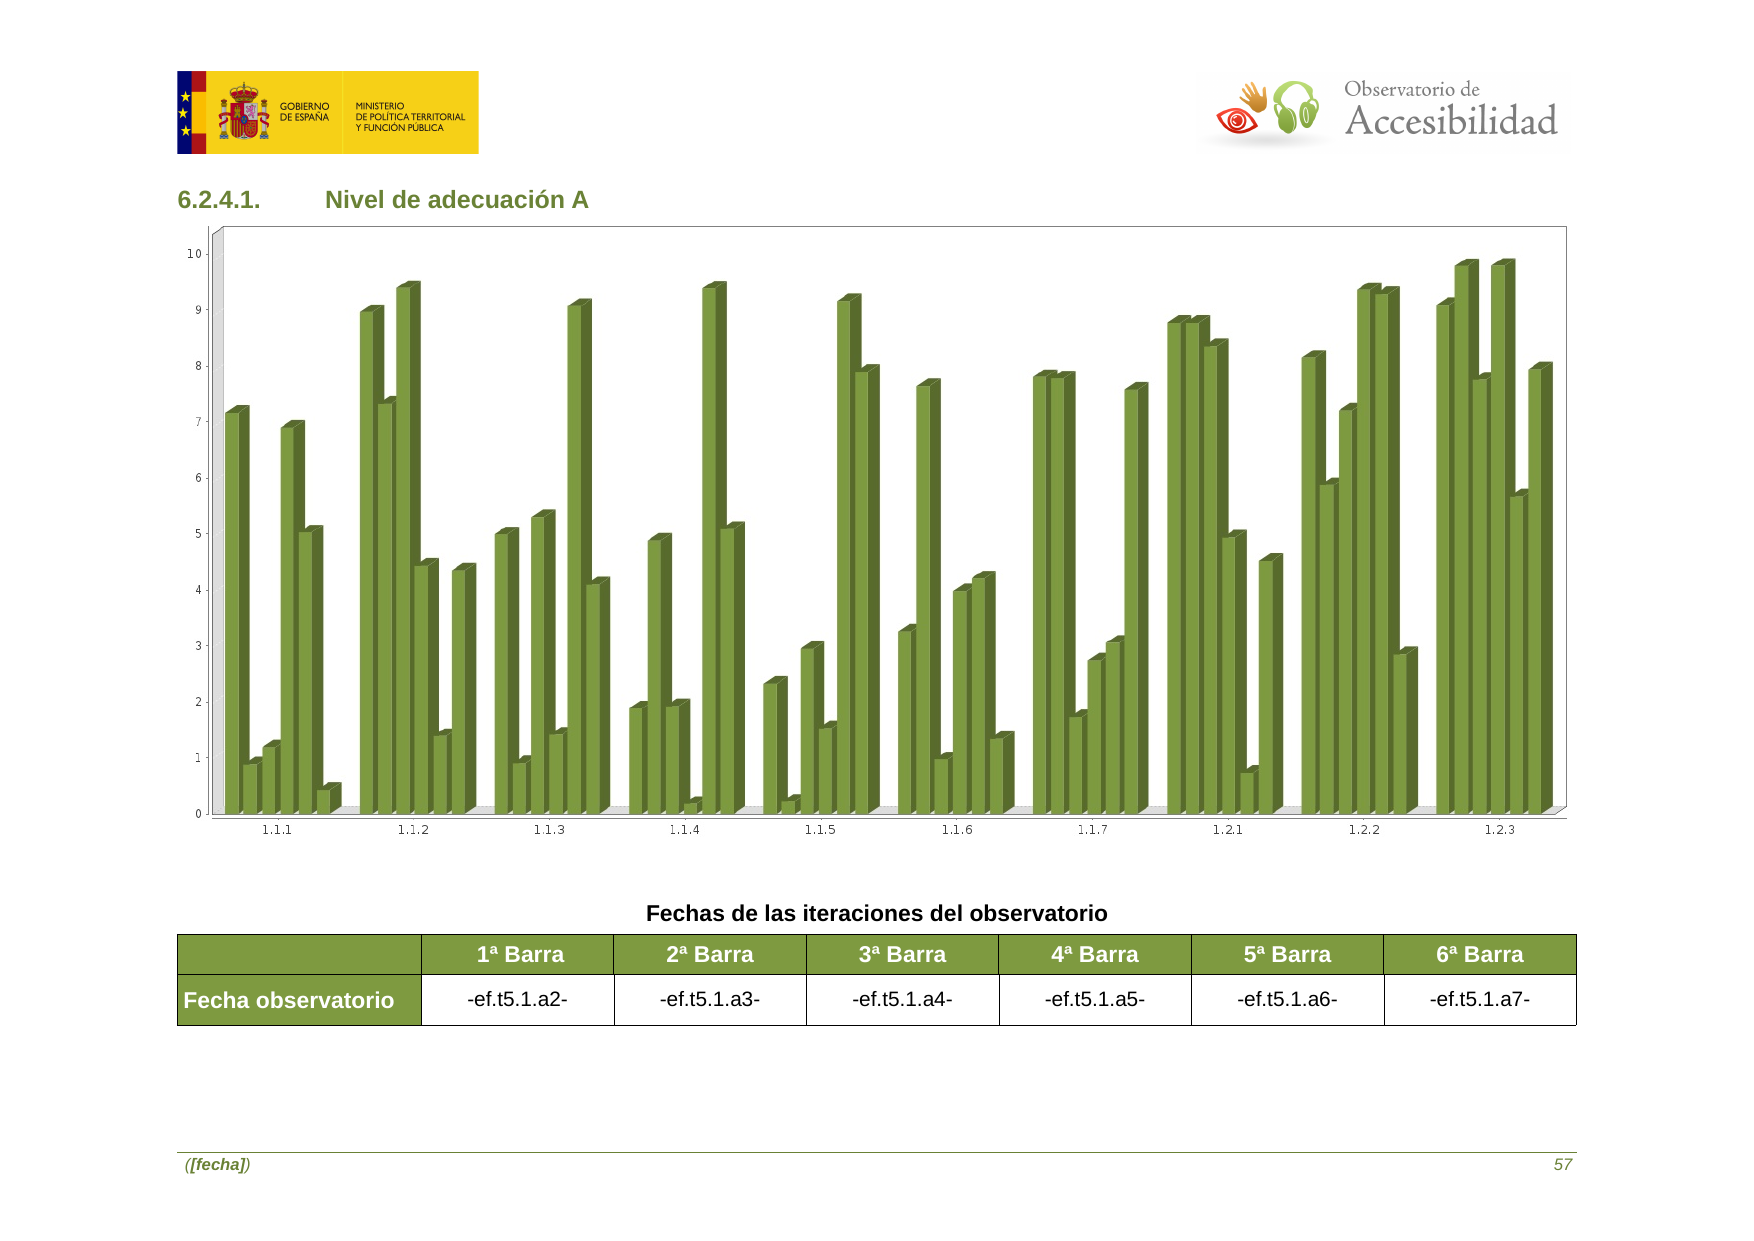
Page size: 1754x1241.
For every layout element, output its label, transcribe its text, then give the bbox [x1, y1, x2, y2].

picture [177, 216, 1577, 842]
table_cell -ef.t5.1.a7- [1385, 975, 1576, 1025]
table_header 3ª Barra [807, 935, 998, 974]
table_cell -ef.t5.1.a4- [807, 975, 999, 1025]
table_header [178, 935, 421, 974]
table_cell -ef.t5.1.a6- [1192, 975, 1384, 1025]
table_cell -ef.t5.1.a3- [615, 975, 806, 1025]
table_header 6ª Barra [1384, 935, 1576, 974]
table_header 4ª Barra [999, 935, 1191, 974]
text Fechas de las iteraciones del observatorio [177, 900, 1577, 926]
subtitle Nivel de adecuación A [177, 185, 1577, 214]
table_header 5ª Barra [1192, 935, 1383, 974]
table_cell -ef.t5.1.a5- [1000, 975, 1191, 1025]
table_header 2ª Barra [614, 935, 806, 974]
table_header 1ª Barra [422, 935, 613, 974]
picture [177, 71, 479, 154]
table_cell -ef.t5.1.a2- [422, 975, 614, 1025]
picture [1196, 72, 1572, 154]
table_cell Fecha observatorio [178, 975, 421, 1025]
